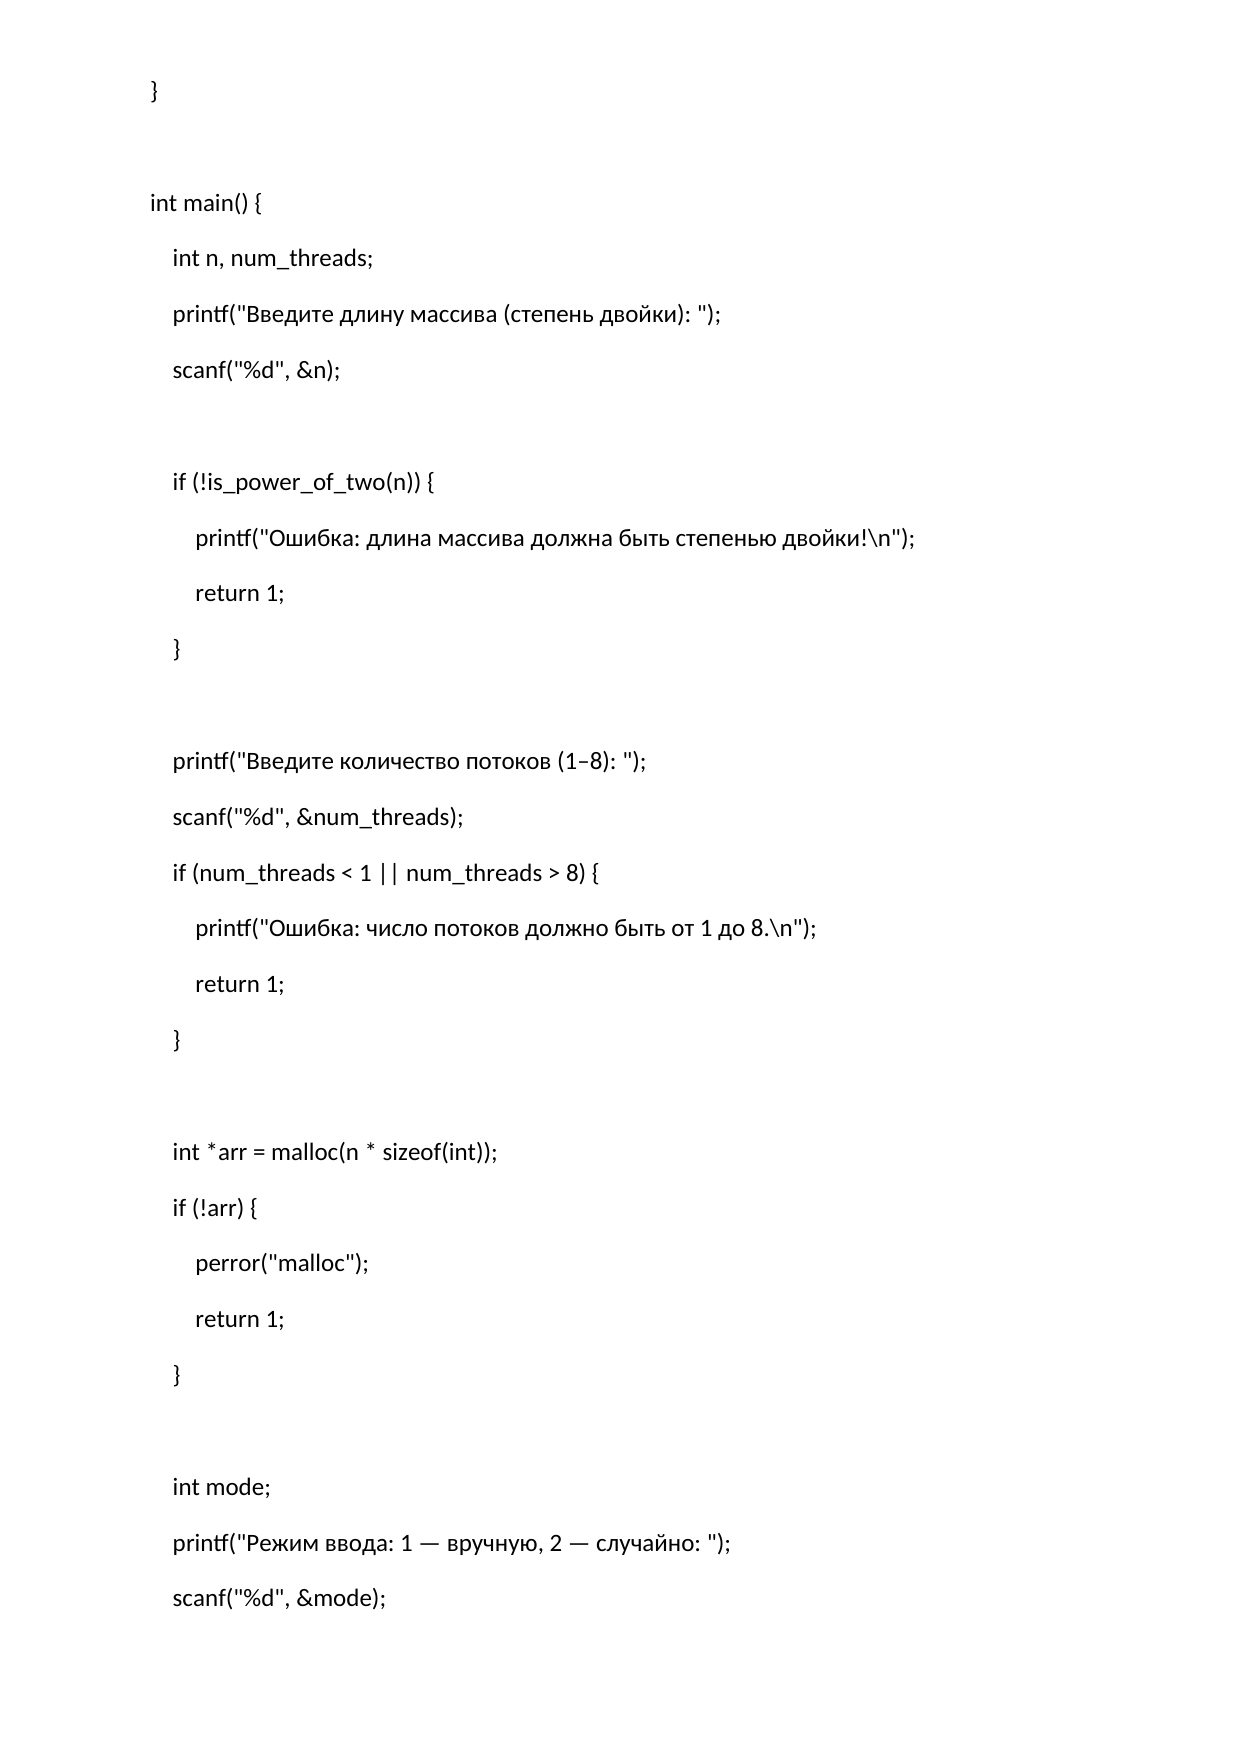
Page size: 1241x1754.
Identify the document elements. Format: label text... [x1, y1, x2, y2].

text printf("Введите количество потоков (1–8): "); [150, 745, 1147, 776]
text int *arr = malloc(n * sizeof(int)); [150, 1136, 1147, 1166]
text int n, num_threads; [150, 242, 1147, 273]
text printf("Ошибка: число потоков должно быть от 1 до 8.\n"); [150, 912, 1147, 943]
text if (!is_power_of_two(n)) { [150, 466, 1147, 496]
text int main() { [150, 187, 1147, 217]
text } [150, 1359, 1147, 1390]
text printf("Режим ввода: 1 — вручную, 2 — случайно: "); [150, 1527, 1147, 1557]
text } [150, 1024, 1147, 1055]
text int mode; [150, 1471, 1147, 1501]
text if (num_threads < 1 || num_threads > 8) { [150, 857, 1147, 887]
text } [150, 633, 1147, 664]
text printf("Ошибка: длина массива должна быть степенью двойки!\n"); [150, 522, 1147, 552]
text if (!arr) { [150, 1192, 1147, 1222]
text } [150, 75, 1147, 106]
text printf("Введите длину массива (степень двойки): "); [150, 298, 1147, 329]
text return 1; [150, 577, 1147, 608]
text perror("malloc"); [150, 1247, 1147, 1278]
text scanf("%d", &mode); [150, 1582, 1147, 1613]
text return 1; [150, 1303, 1147, 1334]
text return 1; [150, 968, 1147, 999]
text scanf("%d", &n); [150, 354, 1147, 385]
text scanf("%d", &num_threads); [150, 801, 1147, 831]
